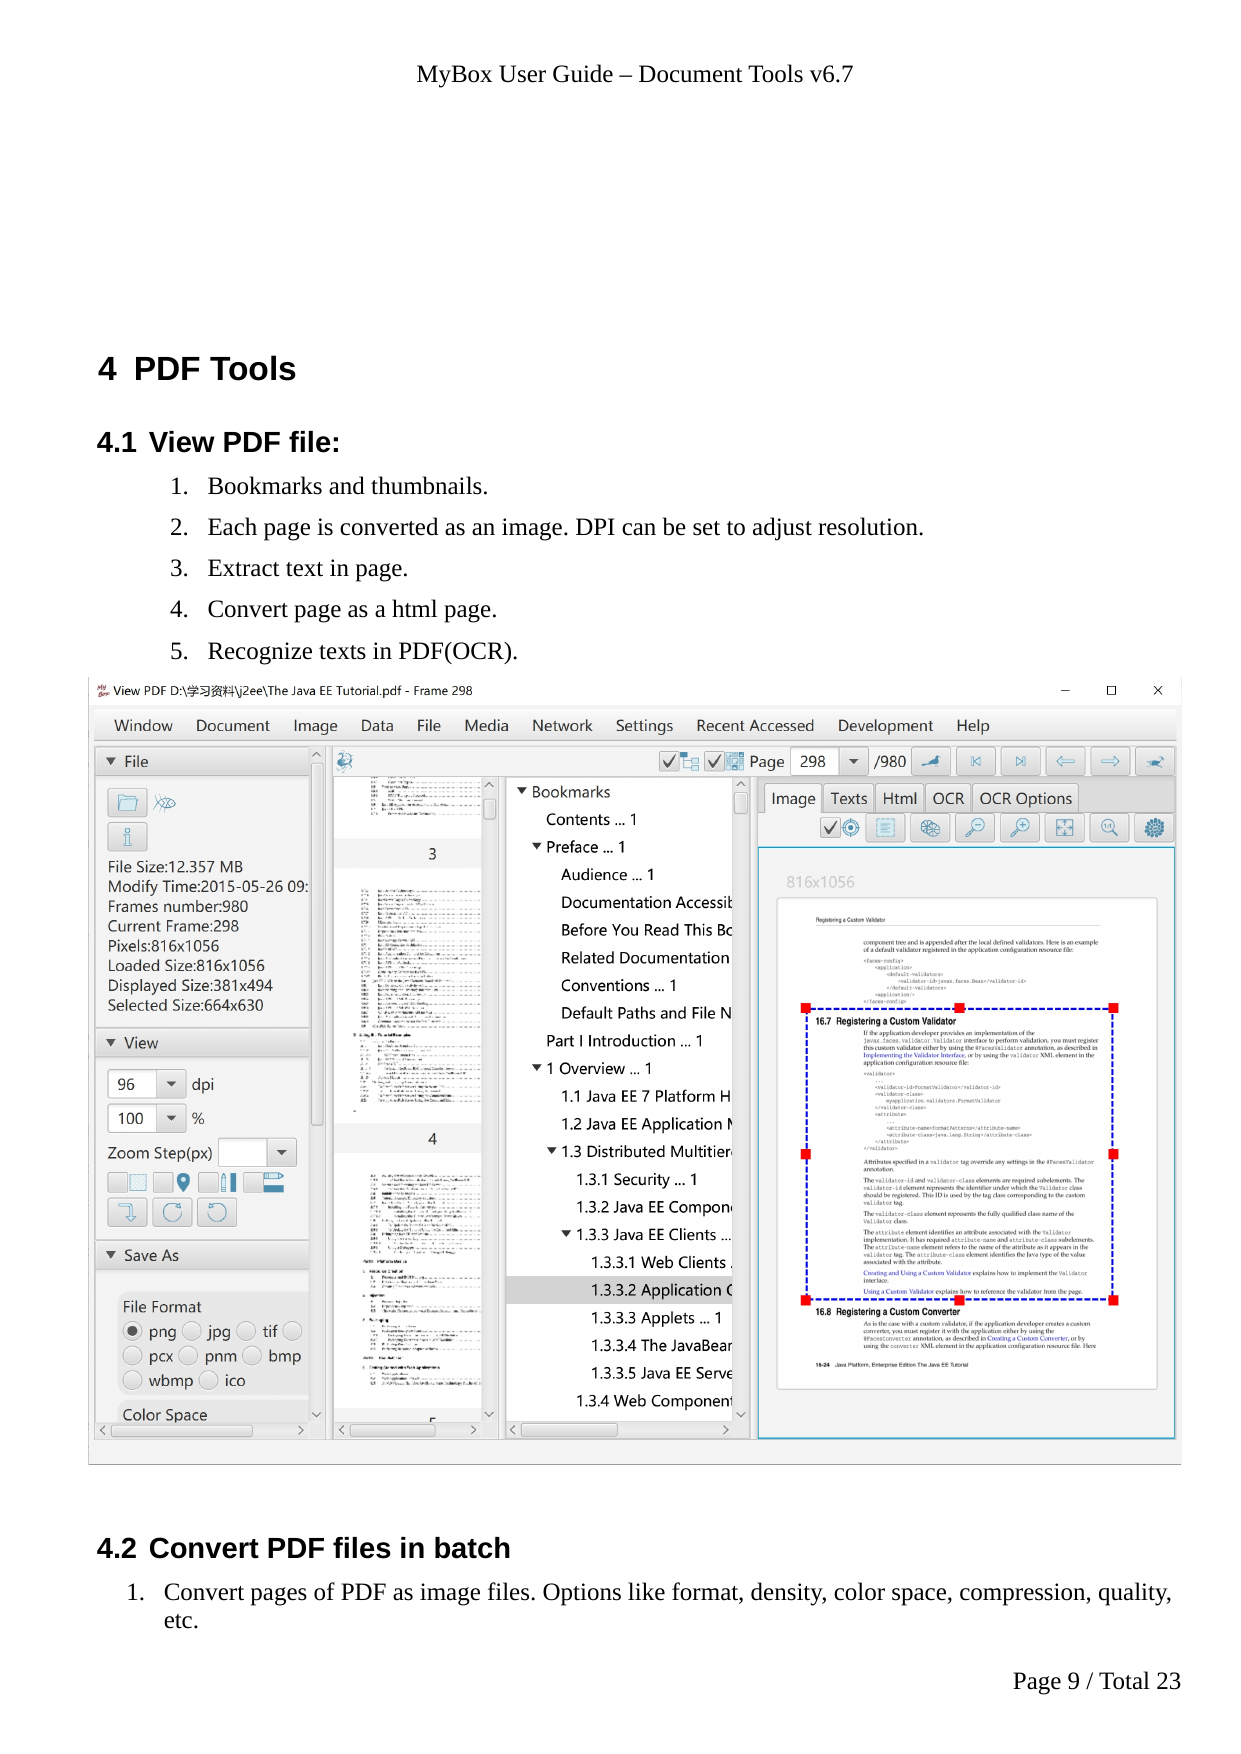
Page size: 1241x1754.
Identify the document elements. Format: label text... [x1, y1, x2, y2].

subtitle View PDF file: [88, 425, 1181, 458]
list Convert page as a html page. [170, 594, 1181, 623]
list Convert pages of PDF as image files. Options like format, density, color space, compression, quality, etc. [126, 1577, 1181, 1634]
list Bookmarks and thumbnails. [170, 471, 1181, 499]
picture [88, 677, 1182, 1465]
list Recognize texts in PDF(OCR). [170, 636, 1181, 664]
subtitle Convert PDF files in batch [88, 1531, 1181, 1564]
list Each page is converted as an image. DPI can be set to adjust resolution. [170, 512, 1181, 541]
list Extract text in page. [170, 553, 1181, 582]
subtitle PDF Tools [88, 348, 1181, 387]
